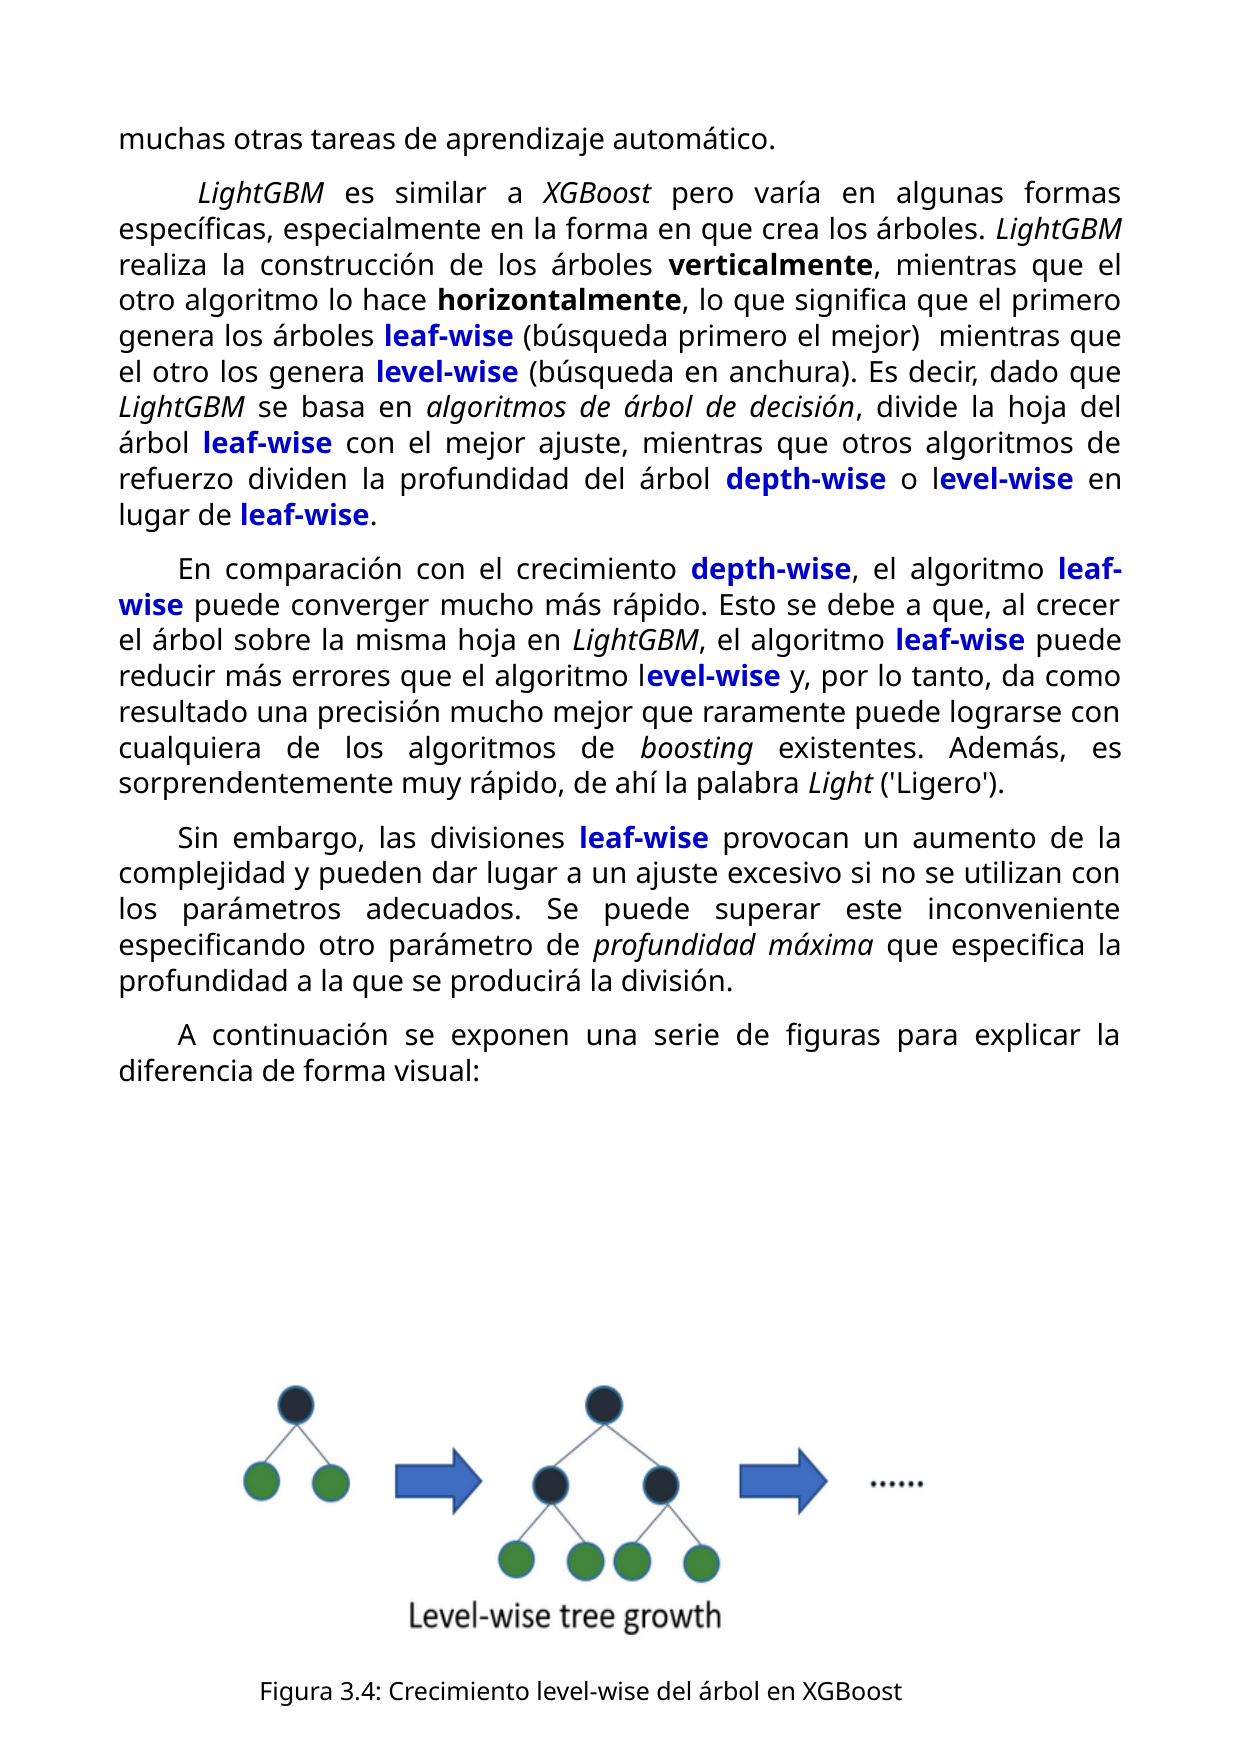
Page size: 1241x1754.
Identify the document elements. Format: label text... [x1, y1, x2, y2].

text LightGBM es similar a XGBoost pero varía en algunas formas específicas, especialmente en la forma en que crea los árboles. LightGBM realiza la construcción de los árboles verticalmente, mientras que el otro algoritmo lo hace horizontalmente, lo que significa que el primero genera los árboles leaf-wise (búsqueda primero el mejor) mientras que el otro los genera level-wise (búsqueda en anchura). Es decir, dado que LightGBM se basa en algoritmos de árbol de decisión, divide la hoja del árbol leaf-wise con el mejor ajuste, mientras que otros algoritmos de refuerzo dividen la profundidad del árbol depth-wise o level-wise en lugar de leaf-wise. [118, 172, 1122, 534]
text A continuación se exponen una serie de figuras para explicar la diferencia de forma visual: [118, 1014, 1122, 1089]
text muchas otras tareas de aprendizaje automático. [118, 118, 1122, 158]
picture [187, 1345, 975, 1657]
text En comparación con el crecimiento depth-wise, el algoritmo leaf-wise puede converger mucho más rápido. Esto se debe a que, al crecer el árbol sobre la misma hoja en LightGBM, el algoritmo leaf-wise puede reducir más errores que el algoritmo level-wise y, por lo tanto, da como resultado una precisión mucho mejor que raramente puede lograrse con cualquiera de los algoritmos de boosting existentes. Además, es sorprendentemente muy rápido, de ahí la palabra Light ('Ligero'). [118, 548, 1122, 802]
text Sin embargo, las divisiones leaf-wise provocan un aumento de la complejidad y pueden dar lugar a un ajuste excesivo si no se utilizan con los parámetros adecuados. Se puede superar este inconveniente especificando otro parámetro de profundidad máxima que especifica la profundidad a la que se producirá la división. [118, 817, 1122, 999]
text Figura 3.4: Crecimiento level-wise del árbol en XGBoost [187, 1657, 974, 1707]
